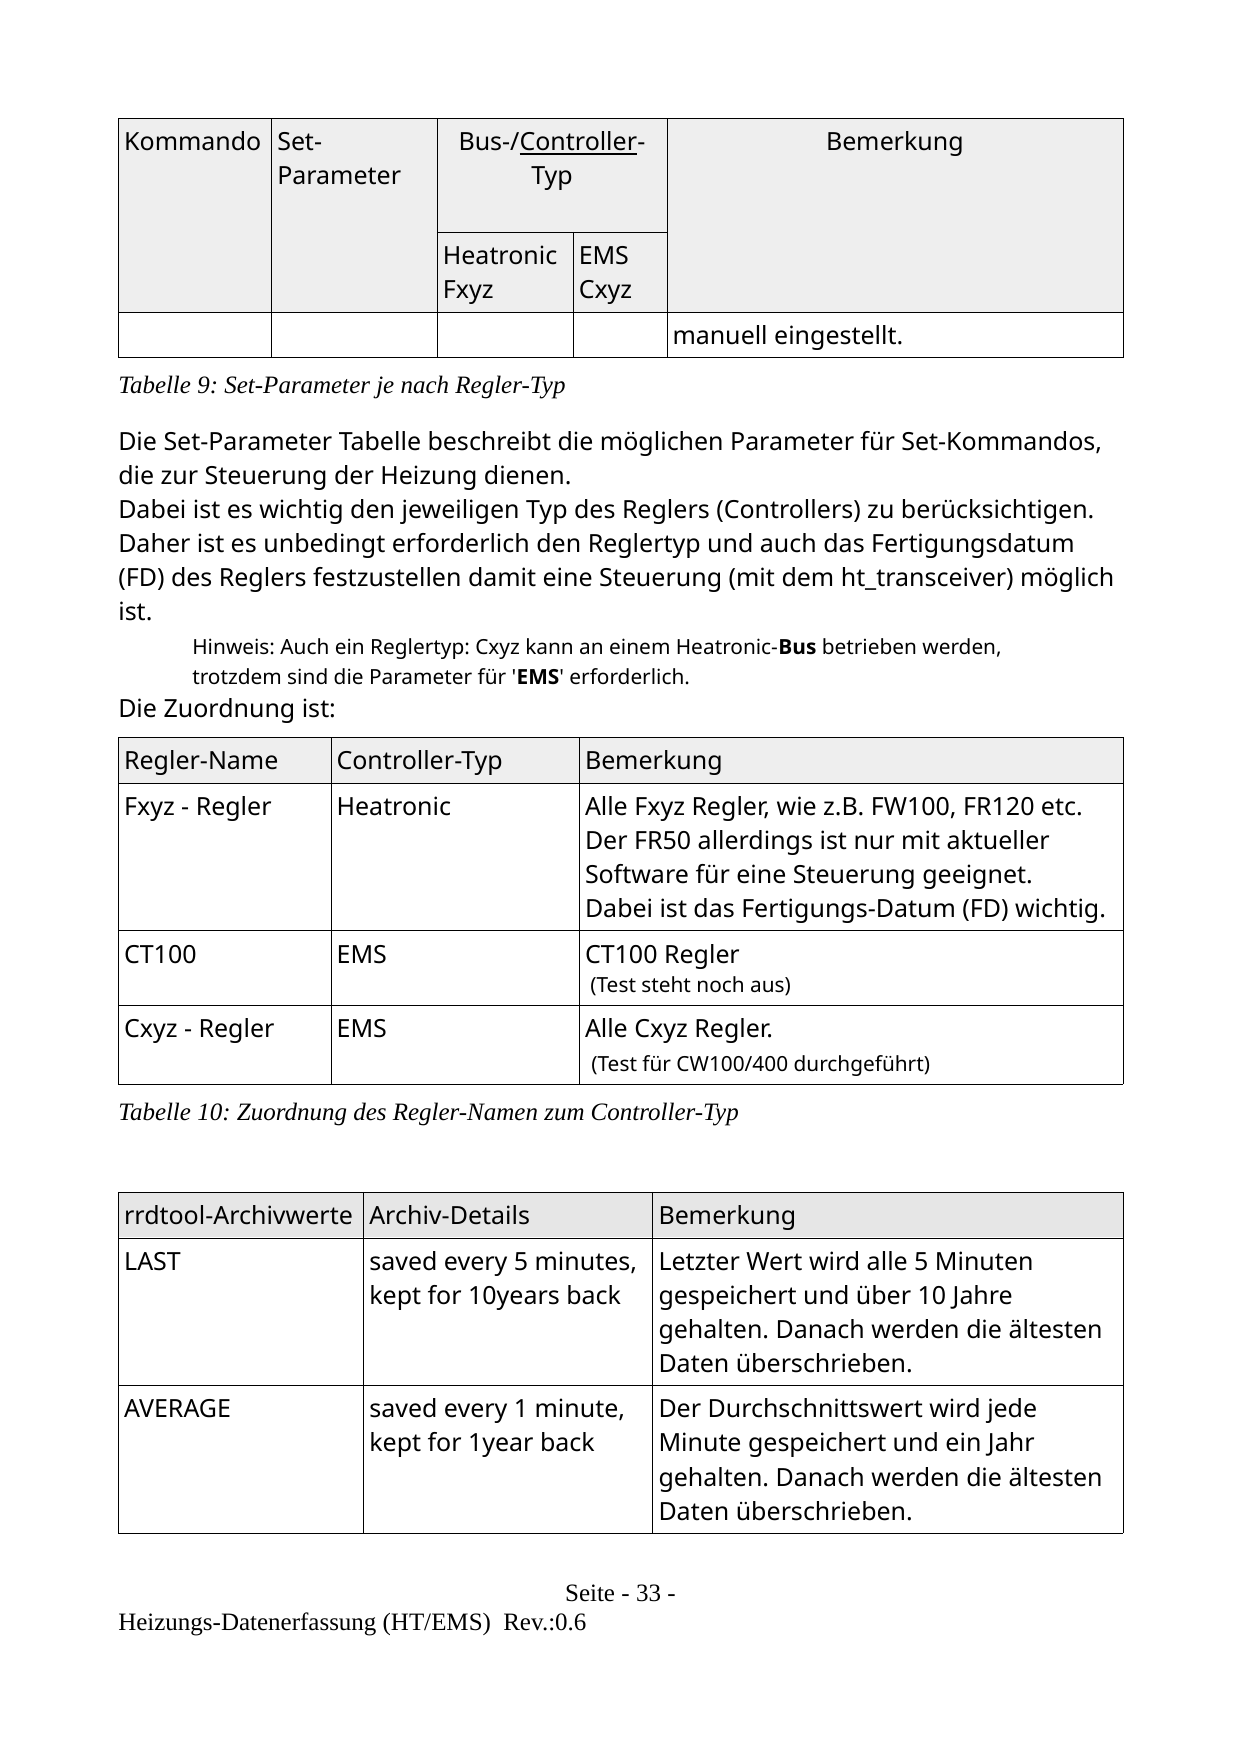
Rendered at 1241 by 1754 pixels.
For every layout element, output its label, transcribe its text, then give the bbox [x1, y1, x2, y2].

text Tabelle 9: Set-Parameter je nach Regler-Typ [118, 370, 1122, 398]
table_cell [272, 313, 437, 357]
table_cell Der Durchschnittswert wird jede Minute gespeichert und ein Jahr gehalten. Danach werden die ältesten Daten überschrieben. [653, 1386, 1123, 1533]
table_cell manuell eingestellt. [668, 313, 1123, 357]
table_header Controller-Typ [332, 738, 579, 783]
table_cell Heatronic [332, 784, 579, 930]
table_header Bemerkung [668, 119, 1123, 312]
table_cell Heatronic Fxyz [438, 233, 573, 312]
table_header Regler-Name [119, 738, 331, 783]
table_cell saved every 1 minute, kept for 1year back [364, 1386, 652, 1533]
table_header Bemerkung [653, 1193, 1123, 1237]
table_cell Fxyz - Regler [119, 784, 331, 930]
table_cell Alle Fxyz Regler, wie z.B. FW100, FR120 etc. Der FR50 allerdings ist nur mit aktueller Software für eine Steuerung geeignet. Dabei ist das Fertigungs-Datum (FD) wichtig. [580, 784, 1123, 930]
table_cell CT100 Regler (Test steht noch aus) [580, 931, 1123, 1004]
table_cell Alle Cxyz Regler. (Test für CW100/400 durchgeführt) [580, 1006, 1123, 1084]
table_cell Letzter Wert wird alle 5 Minuten gespeichert und über 10 Jahre gehalten. Danach werden die ältesten Daten überschrieben. [653, 1239, 1123, 1385]
text Tabelle 10: Zuordnung des Regler-Namen zum Controller-Typ [118, 1097, 1122, 1126]
table_header Kommando [119, 119, 271, 312]
table_cell CT100 [119, 931, 331, 1004]
table_header Archiv-Details [364, 1193, 652, 1237]
table_header Set-Parameter [272, 119, 437, 312]
text Die Set-Parameter Tabelle beschreibt die möglichen Parameter für Set-Kommandos, die zur Steuerung der Heizung dienen. Dabei ist es wichtig den jeweiligen Typ des Reglers (Controllers) zu berücksichtigen. Daher ist es unbedingt erforderlich den Reglertyp und auch das Fertigungsdatum (FD) des Reglers festzustellen damit eine Steuerung (mit dem ht_transceiver) möglich ist. Hinweis: Auch ein Reglertyp: Cxyz kann an einem Heatronic-Bus betrieben werden, trotzdem sind die Parameter für 'EMS' erforderlich. Die Zuordnung ist: [118, 423, 1122, 724]
table_cell EMS [332, 931, 579, 1004]
table_header Bemerkung [580, 738, 1123, 783]
table_header rrdtool-Archivwerte [119, 1193, 363, 1237]
table_cell LAST [119, 1239, 363, 1385]
table_cell AVERAGE [119, 1386, 363, 1533]
table_cell --- [438, 313, 573, 357]
table_header Bus-/Controller-Typ [438, 119, 667, 232]
table_cell EMS [332, 1006, 579, 1084]
table_cell EMS Cxyz [574, 233, 667, 312]
table_cell saved every 5 minutes, kept for 10years back [364, 1239, 652, 1385]
table_cell [119, 313, 271, 357]
table_cell [574, 313, 667, 357]
table_cell Cxyz - Regler [119, 1006, 331, 1084]
